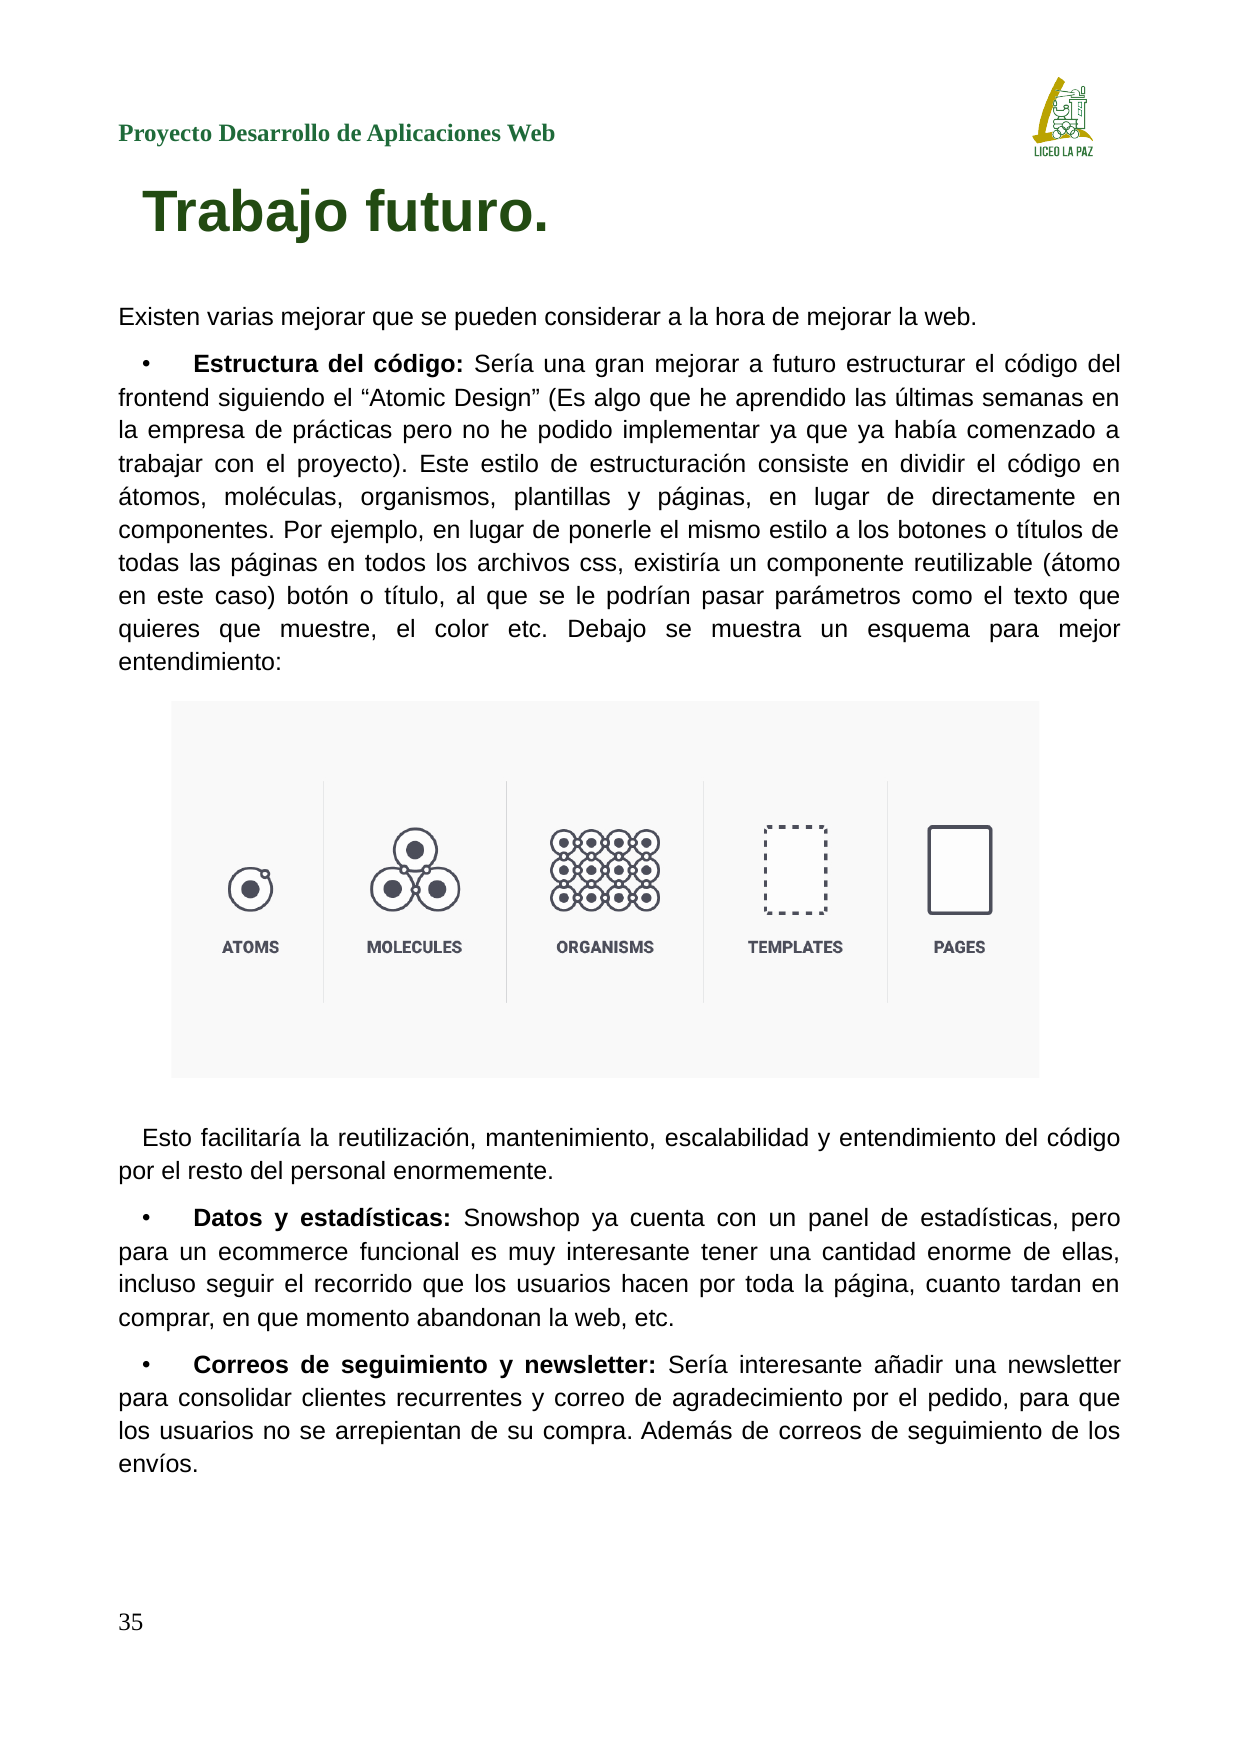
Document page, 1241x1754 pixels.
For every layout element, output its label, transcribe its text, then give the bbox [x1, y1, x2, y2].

picture [171, 701, 1040, 1078]
list Datos y estadísticas: Snowshop ya cuenta con un panel de estadísticas, pero para un ecommerce funcional es muy interesante tener una cantidad enorme de ellas, incluso seguir el recorrido que los usuarios hacen por toda la página, cuanto tardan en comprar, en que momento abandonan la web, etc. [118, 1203, 1122, 1331]
picture [1025, 70, 1100, 165]
text Esto facilitaría la reutilización, mantenimiento, escalabilidad y entendimiento del código por el resto del personal enormemente. [118, 1123, 1122, 1184]
list Estructura del código: Sería una gran mejorar a futuro estructurar el código del frontend siguiendo el “Atomic Design” (Es algo que he aprendido las últimas semanas en la empresa de prácticas pero no he podido implementar ya que ya había comenzado a trabajar con el proyecto). Este estilo de estructuración consiste en dividir el código en átomos, moléculas, organismos, plantillas y páginas, en lugar de directamente en componentes. Por ejemplo, en lugar de ponerle el mismo estilo a los botones o títulos de todas las páginas en todos los archivos css, existiría un componente reutilizable (átomo en este caso) botón o título, al que se le podrían pasar parámetros como el texto que quieres que muestre, el color etc. Debajo se muestra un esquema para mejor entendimiento: [118, 349, 1122, 675]
list Correos de seguimiento y newsletter: Sería interesante añadir una newsletter para consolidar clientes recurrentes y correo de agradecimiento por el pedido, para que los usuarios no se arrepientan de su compra. Además de correos de seguimiento de los envíos. [118, 1350, 1122, 1478]
subtitle Trabajo futuro. [118, 177, 1122, 244]
list Existen varias mejorar que se pueden considerar a la hora de mejorar la web. [118, 302, 1122, 331]
